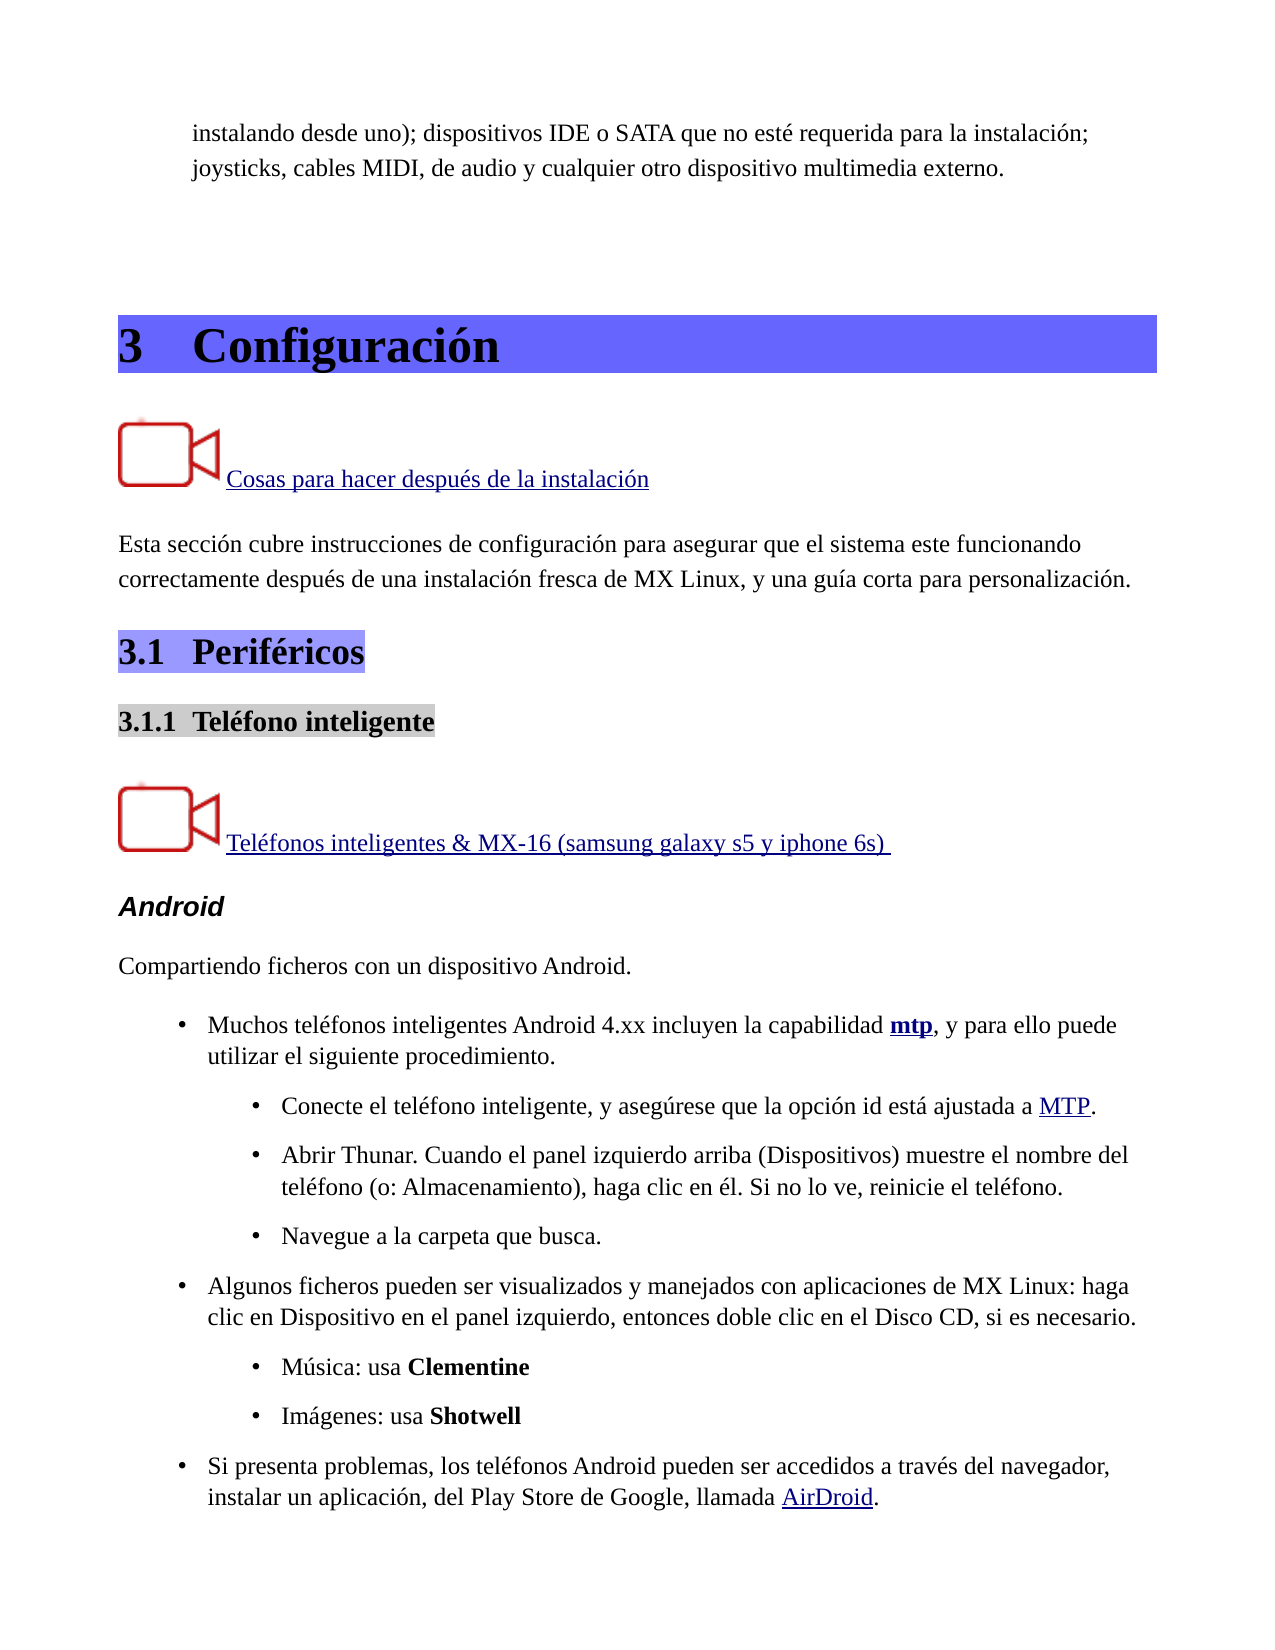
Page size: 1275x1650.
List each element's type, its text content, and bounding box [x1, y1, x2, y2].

list Algunos ficheros pueden ser visualizados y manejados con aplicaciones de MX Linux: haga clic en Dispositivo en el panel izquierdo, entonces doble clic en el Disco CD, si es necesario. [178, 1271, 1141, 1331]
text Cosas para hacer después de la instalación [118, 404, 1157, 492]
text Compartiendo ficheros con un dispositivo Android. [118, 951, 1157, 979]
text Teléfonos inteligentes & MX-16 (samsung galaxy s5 y iphone 6s) [118, 769, 1157, 857]
subtitle 3.1 Periféricos [118, 629, 1157, 673]
list Abrir Thunar. Cuando el panel izquierdo arriba (Dispositivos) muestre el nombre del teléfono (o: Almacenamiento), haga clic en él. Si no lo ve, reinicie el teléfono. [252, 1140, 1141, 1201]
picture [118, 768, 220, 852]
text Esta sección cubre instrucciones de configuración para asegurar que el sistema este funcionando correctamente después de una instalación fresca de MX Linux, y una guía corta para personalización. [118, 529, 1157, 593]
subtitle Android [118, 891, 1157, 923]
list instalando desde uno); dispositivos IDE o SATA que no esté requerida para la instalación; joysticks, cables MIDI, de audio y cualquier otro dispositivo multimedia externo. [162, 118, 1157, 181]
list Si presenta problemas, los teléfonos Android pueden ser accedidos a través del navegador, instalar un aplicación, del Play Store de Google, llamada AirDroid. [178, 1451, 1141, 1511]
subtitle 3 Configuración [118, 315, 1157, 373]
subtitle 3.1.1 Teléfono inteligente [435, 704, 1157, 737]
list Conecte el teléfono inteligente, y asegúrese que la opción id está ajustada a MTP. [252, 1091, 1141, 1120]
picture [118, 404, 220, 487]
list Música: usa Clementine [252, 1352, 1141, 1381]
list Muchos teléfonos inteligentes Android 4.xx incluyen la capabilidad mtp, y para ello puede utilizar el siguiente procedimiento. [178, 1010, 1141, 1070]
list Imágenes: usa Shotwell [252, 1401, 1141, 1430]
list Navegue a la carpeta que busca. [252, 1221, 1141, 1250]
